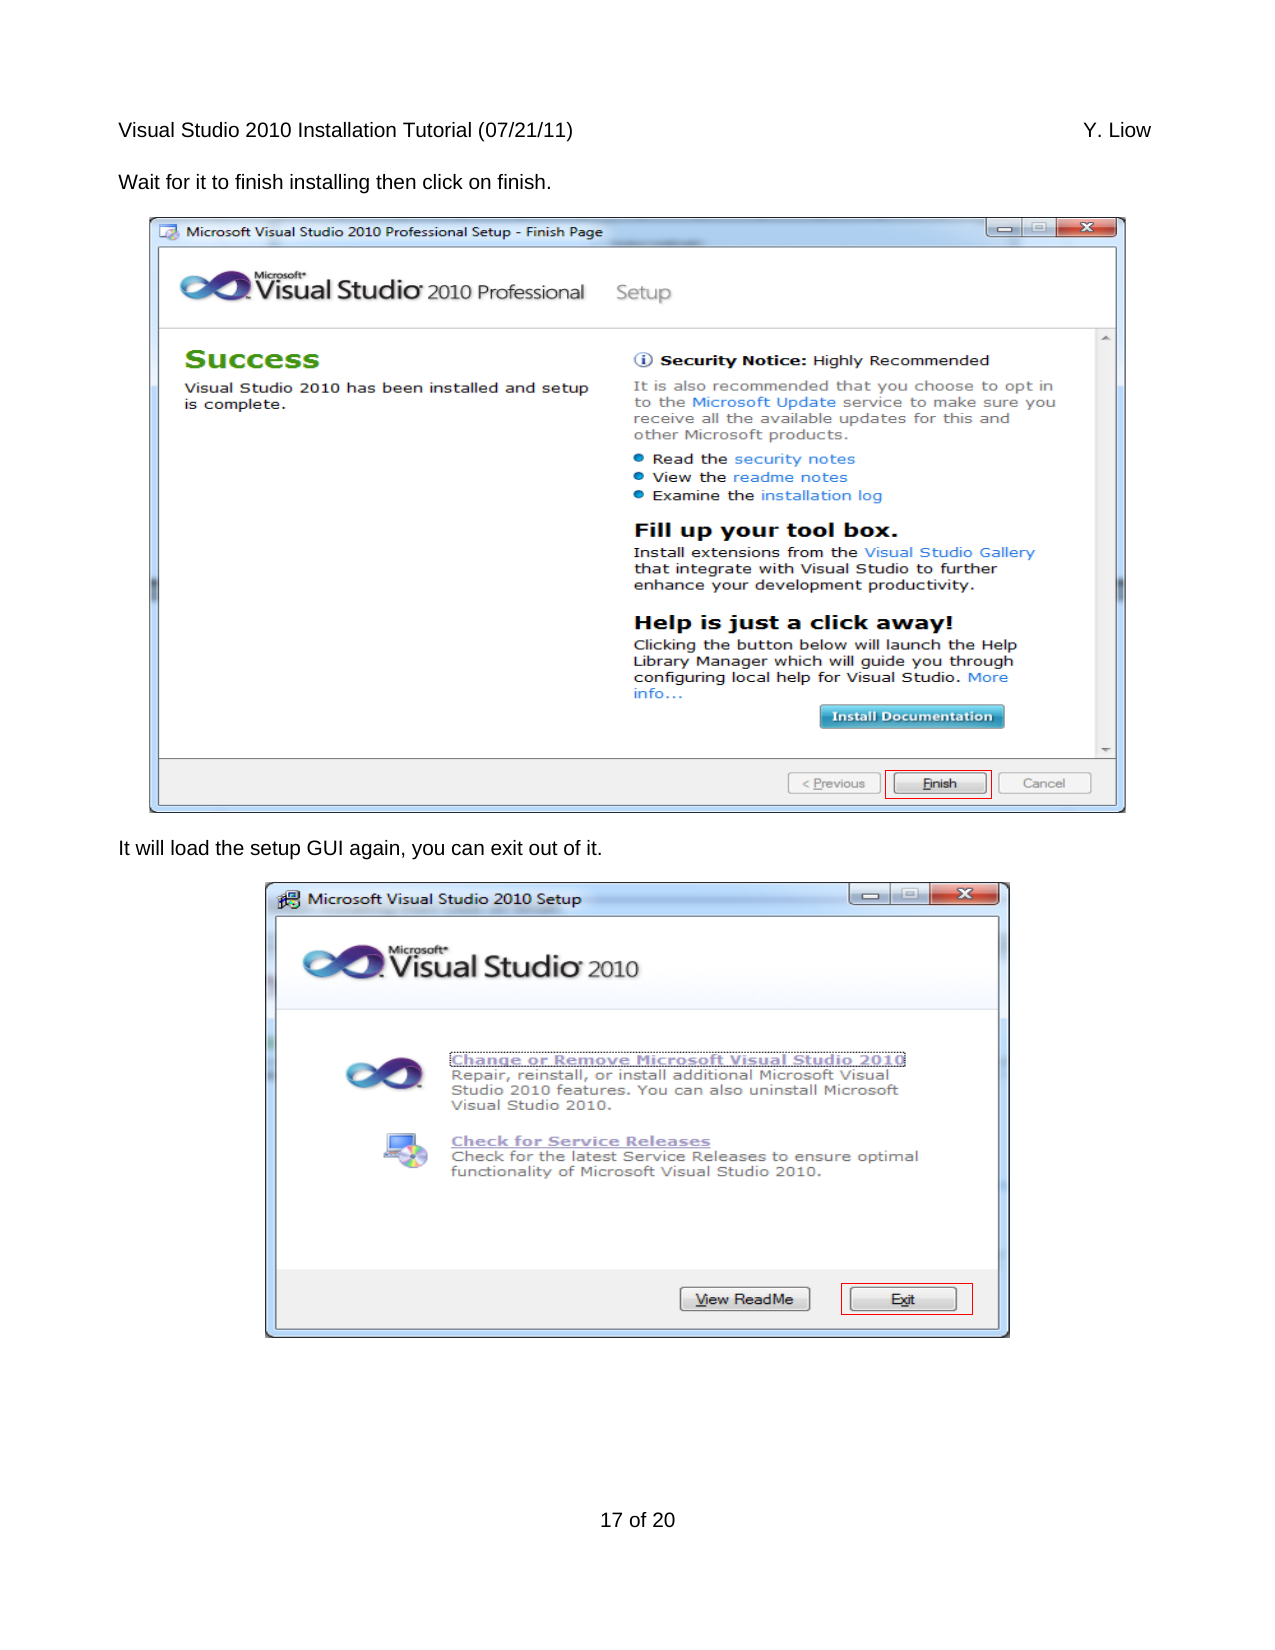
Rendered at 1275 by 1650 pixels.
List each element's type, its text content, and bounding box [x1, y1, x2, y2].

picture [149, 217, 1126, 813]
text It will load the setup GUI again, you can exit out of it. [118, 836, 1157, 859]
picture [265, 882, 1010, 1338]
text Wait for it to finish installing then click on finish. [118, 171, 1157, 194]
